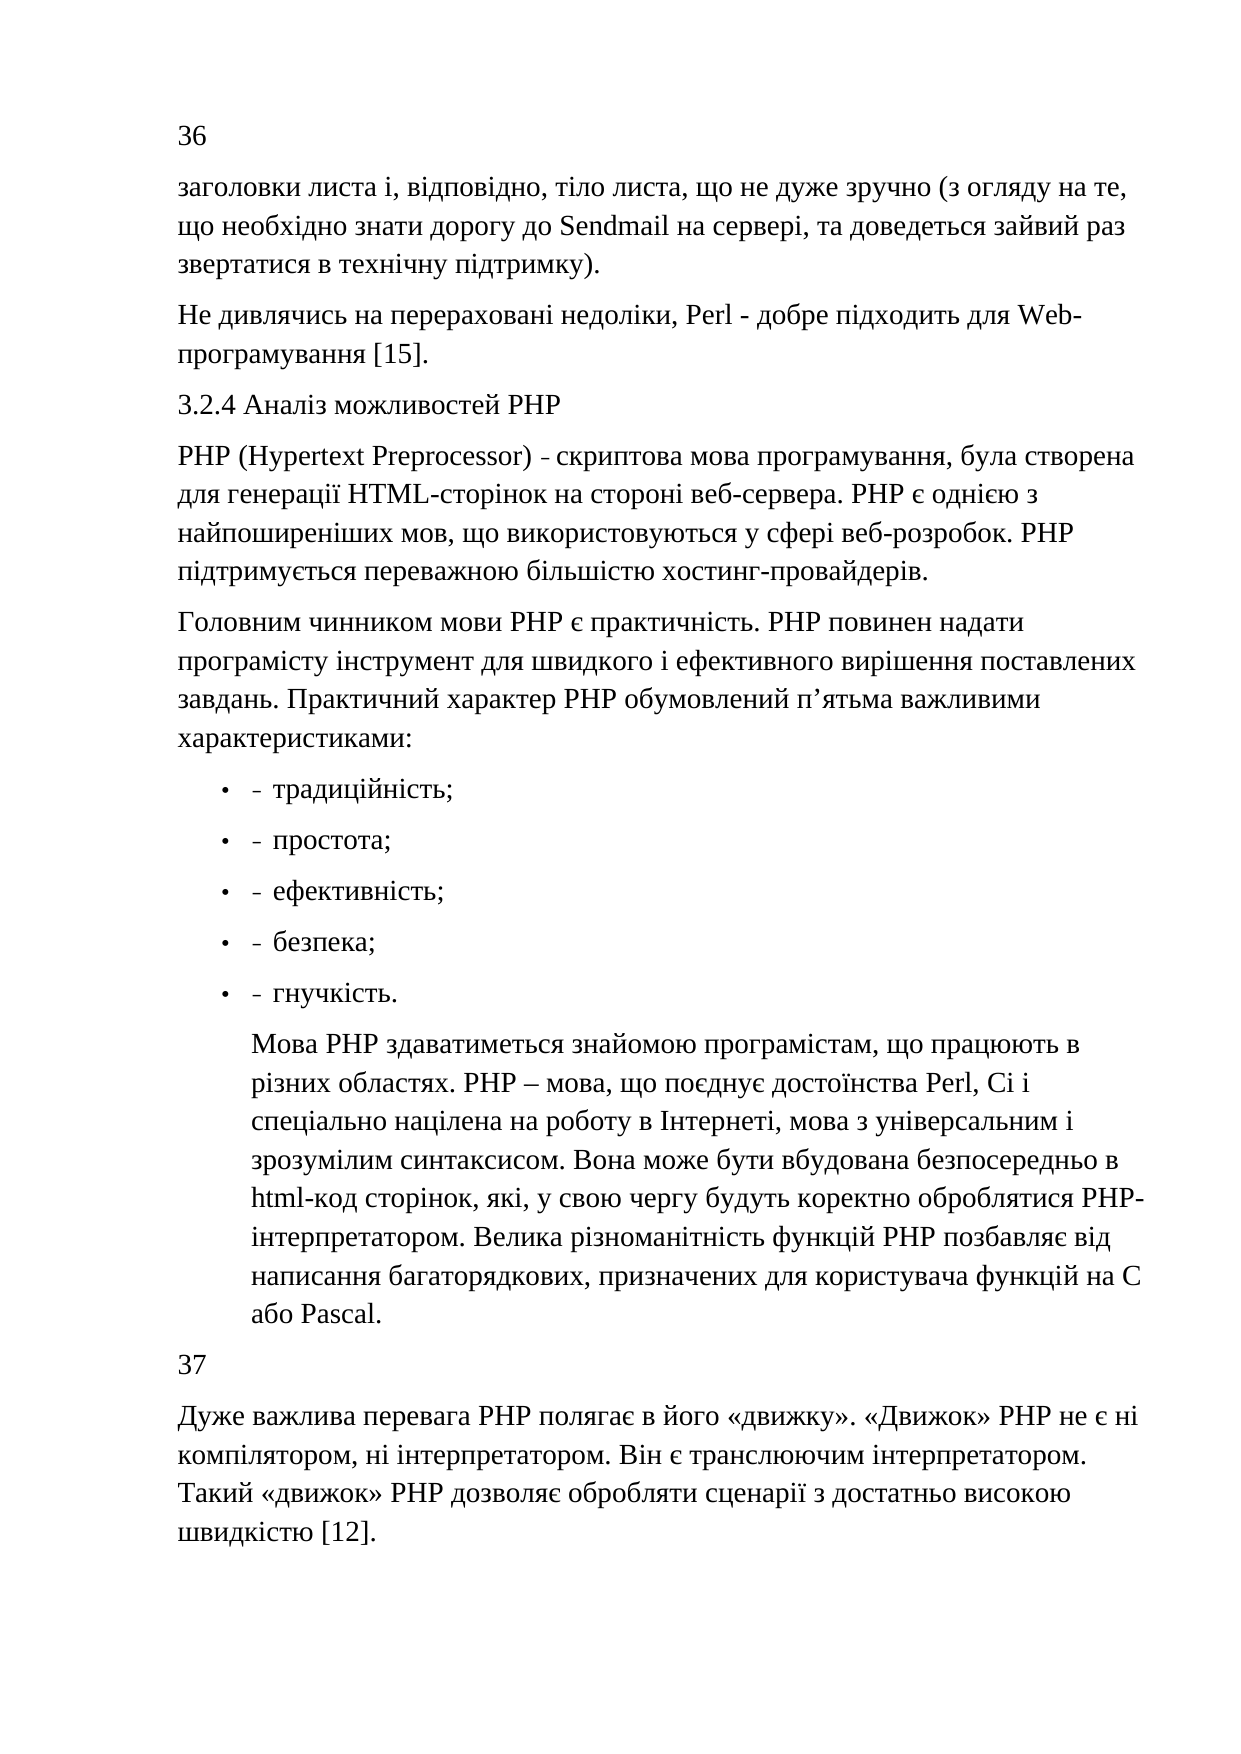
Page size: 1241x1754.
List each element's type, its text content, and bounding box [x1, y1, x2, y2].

list – простота; [221, 822, 1152, 856]
text заголовки листа і, відповідно, тіло листа, що не дуже зручно (з огляду на те, що необхідно знати дорогу до Sendmail на сервері, та доведеться зайвий раз звертатися в технічну підтримку). [177, 169, 1152, 280]
text 37 [177, 1347, 1152, 1381]
text 36 [177, 118, 1152, 152]
text Дуже важлива перевага PHP полягає в його «движку». «Движок» PHP не є ні компілятором, ні інтерпретатором. Він є транслюючим інтерпретатором. Такий «движок» PHP дозволяє обробляти сценарії з достатньо високою швидкістю [12]. [177, 1398, 1152, 1547]
list Мова РНР здаватиметься знайомою програмістам, що працюють в різних областях. PHP – мова, що поєднує достоїнства Perl, Сі і спеціально націлена на роботу в Інтернеті, мова з універсальним і зрозумілим синтаксисом. Вона може бути вбудована безпосередньо в html-код сторінок, які, у свою чергу будуть коректно оброблятися PHP-інтерпретатором. Велика різноманітність функцій PHP позбавляє від написання багаторядкових, призначених для користувача функцій на C або Pascal. [221, 1026, 1152, 1330]
text Головним чинником мови РНР є практичність. РНР повинен надати програмісту інструмент для швидкого і ефективного вирішення поставлених завдань. Практичний характер РНР обумовлений п’ятьма важливими характеристиками: [177, 604, 1152, 754]
list – безпека; [221, 924, 1152, 958]
list – традиційність; [221, 771, 1152, 805]
text 3.2.4 Аналіз можливостей PHP [177, 387, 1152, 420]
list – ефективність; [221, 873, 1152, 907]
text PHP (Hypertext Preprocessor) – скриптова мова програмування, була створена для генерації HTML-сторінок на стороні веб-сервера. PHP є однією з найпоширеніших мов, що використовуються у сфері веб-розробок. PHP підтримується переважною більшістю хостинг-провайдерів. [177, 438, 1152, 587]
list – гнучкість. [221, 975, 1152, 1009]
text Не дивлячись на перераховані недоліки, Perl - добре підходить для Web- програмування [15]. [177, 297, 1152, 369]
